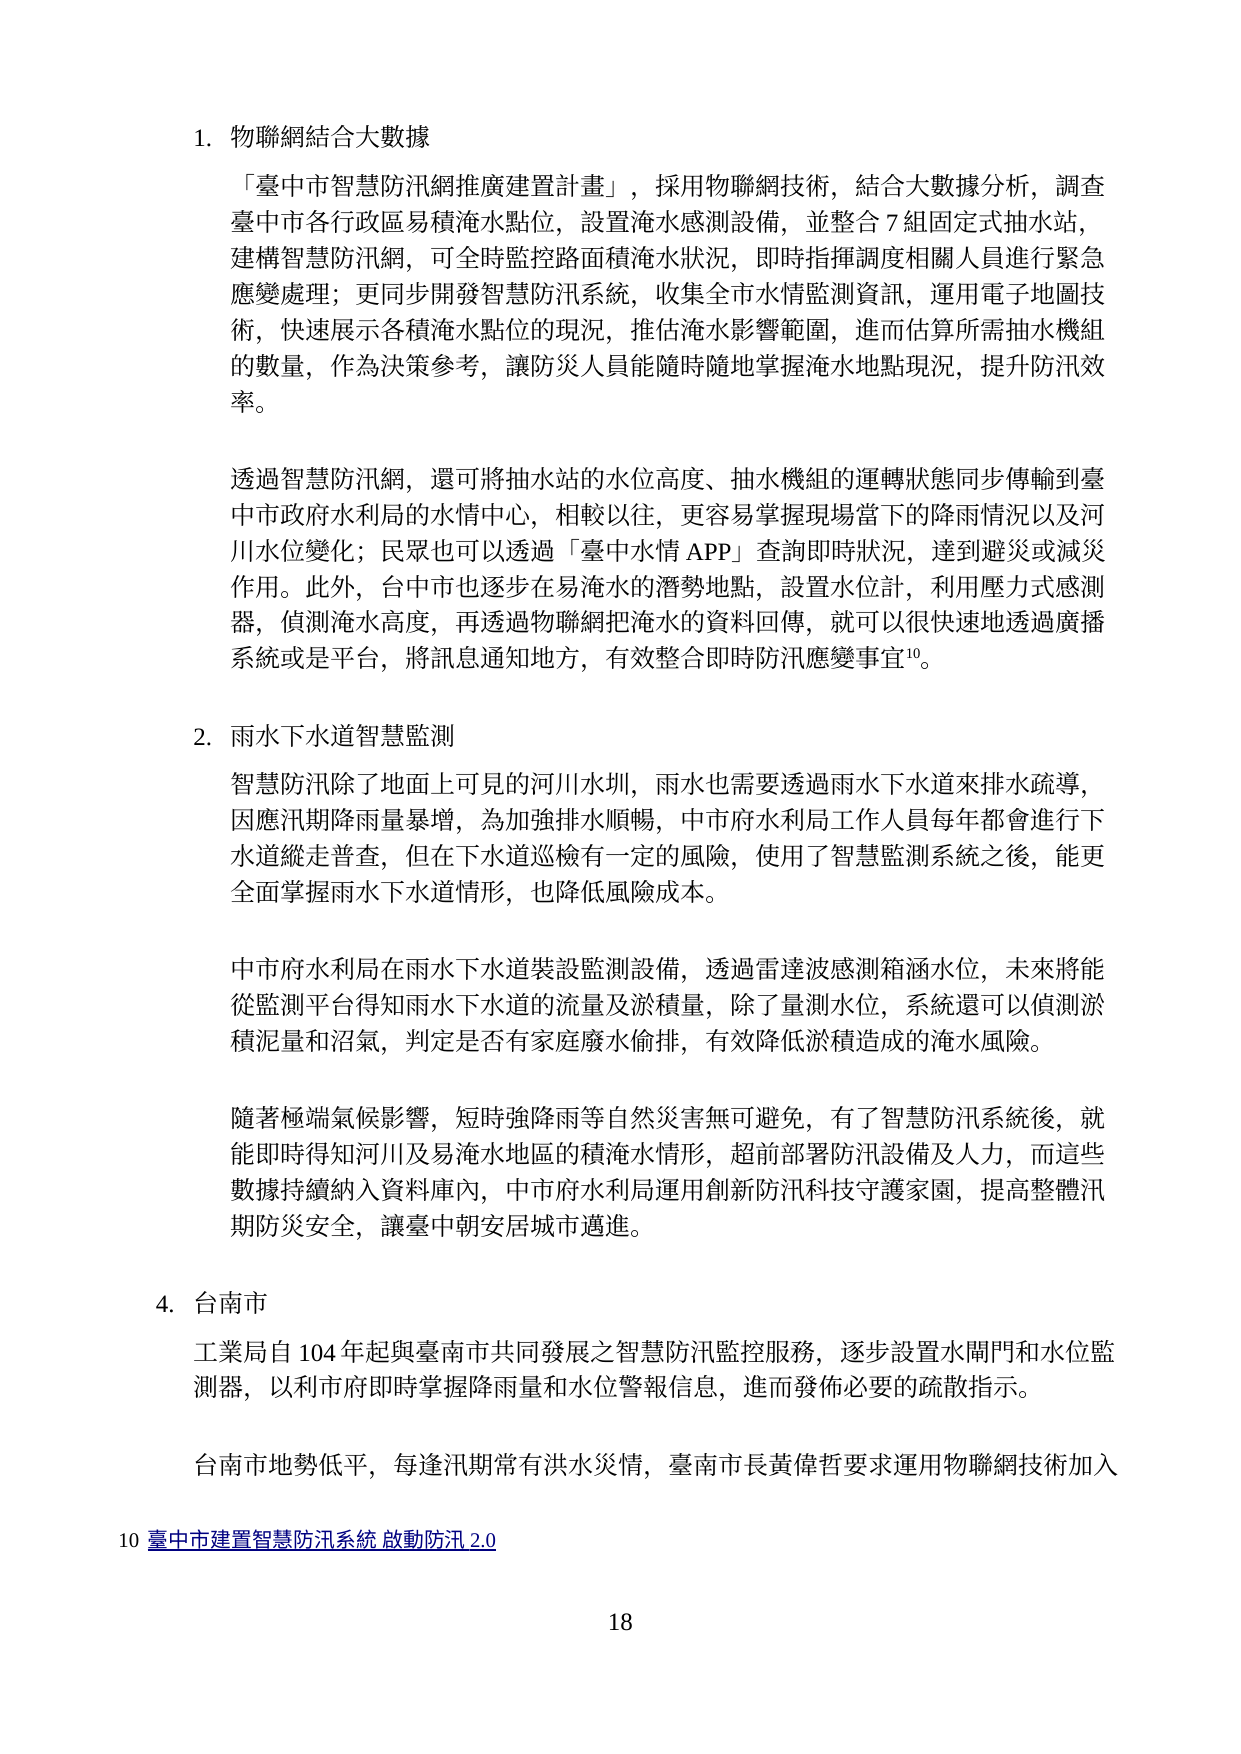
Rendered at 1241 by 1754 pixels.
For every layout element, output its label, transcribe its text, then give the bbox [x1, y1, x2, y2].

list 雨水下水道智慧監測 [193, 716, 1122, 752]
list 工業局自104年起與臺南市共同發展之智慧防汛監控服務，逐步設置水閘門和水位監測器，以利市府即時掌握降雨量和水位警報信息，進而發佈必要的疏散指示。 [156, 1332, 1122, 1433]
list 透過智慧防汛網，還可將抽水站的水位高度、抽水機組的運轉狀態同步傳輸到臺中市政府水利局的水情中心，相較以往，更容易掌握現場當下的降雨情況以及河川水位變化；民眾也可以透過「臺中水情APP」查詢即時狀況，達到避災或減災作用。此外，台中市也逐步在易淹水的潛勢地點，設置水位計，利用壓力式感測器，偵測淹水高度，再透過物聯網把淹水的資料回傳，就可以很快速地透過廣播系統或是平台，將訊息通知地方，有效整合即時防汛應變事宜。 [193, 459, 1122, 704]
list 台南市 [156, 1284, 1122, 1320]
list 隨著極端氣候影響，短時強降雨等自然災害無可避免，有了智慧防汛系統後，就能即時得知河川及易淹水地區的積淹水情形，超前部署防汛設備及人力，而這些數據持續納入資料庫內，中市府水利局運用創新防汛科技守護家園，提高整體汛期防災安全，讓臺中朝安居城市邁進。 [193, 1099, 1122, 1271]
list 台南市地勢低平，每逢汛期常有洪水災情，臺南市長黃偉哲要求運用物聯網技術加入 [156, 1445, 1122, 1481]
list 中市府水利局在雨水下水道裝設監測設備，透過雷達波感測箱涵水位，未來將能從監測平台得知雨水下水道的流量及淤積量，除了量測水位，系統還可以偵測淤積泥量和沼氣，判定是否有家庭廢水偷排，有效降低淤積造成的淹水風險。 [193, 950, 1122, 1086]
list 智慧防汛除了地面上可見的河川水圳，雨水也需要透過雨水下水道來排水疏導，因應汛期降雨量暴增，為加強排水順暢，中市府水利局工作人員每年都會進行下水道縱走普查，但在下水道巡檢有一定的風險，使用了智慧監測系統之後，能更全面掌握雨水下水道情形，也降低風險成本。 [193, 765, 1122, 937]
list 臺中市建置智慧防汛系統 啟動防汛2.0 [118, 1525, 1122, 1578]
list 「臺中市智慧防汛網推廣建置計畫」，採用物聯網技術，結合大數據分析，調查臺中市各行政區易積淹水點位，設置淹水感測設備，並整合7組固定式抽水站，建構智慧防汛網，可全時監控路面積淹水狀況，即時指揮調度相關人員進行緊急應變處理；更同步開發智慧防汛系統，收集全市水情監測資訊，運用電子地圖技術，快速展示各積淹水點位的現況，推估淹水影響範圍，進而估算所需抽水機組的數量，作為決策參考，讓防災人員能隨時隨地掌握淹水地點現況，提升防汛效率。 [193, 167, 1122, 447]
list 物聯網結合大數據 [193, 118, 1122, 154]
